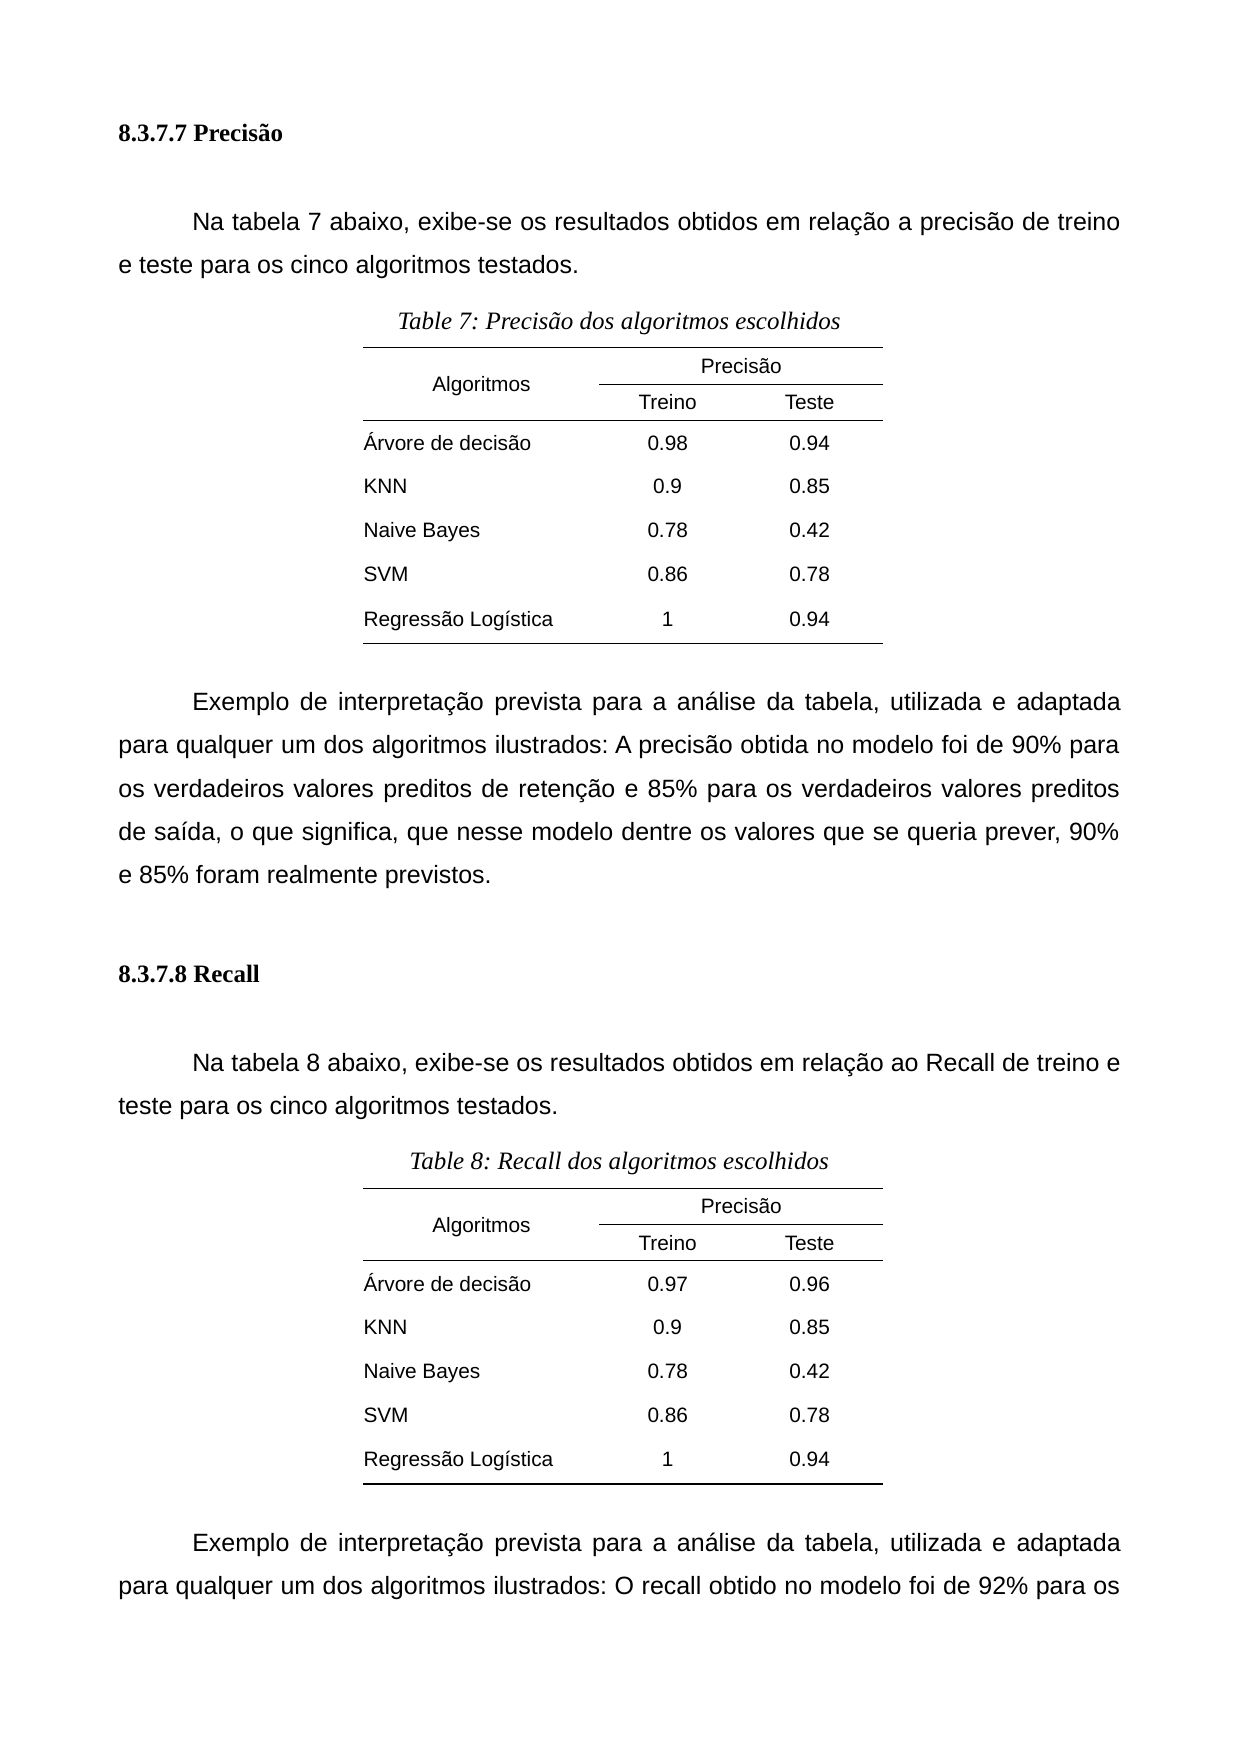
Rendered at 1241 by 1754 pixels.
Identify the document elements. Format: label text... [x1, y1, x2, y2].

table_header Precisão [599, 1189, 883, 1224]
text Exemplo de interpretação prevista para a análise da tabela, utilizada e adaptada para qualquer um dos algoritmos ilustrados: O recall obtido no modelo foi de 92% para os [118, 1528, 1122, 1600]
subtitle 8.3.7.8 Recall [118, 959, 1122, 987]
table_cell Naive Bayes [363, 507, 599, 553]
table_cell 0.78 [599, 507, 736, 553]
table_cell Treino [599, 385, 736, 420]
text Table 7: Precisão dos algoritmos escolhidos [118, 306, 1122, 334]
table_cell 0.78 [599, 1347, 736, 1394]
table_cell Árvore de decisão [363, 1261, 599, 1306]
table_cell KNN [363, 465, 599, 507]
table_cell 0.42 [736, 507, 883, 553]
table_cell 0.78 [736, 554, 883, 595]
table_cell 0.94 [736, 595, 883, 643]
text Table 8: Recall dos algoritmos escolhidos [118, 1146, 1122, 1175]
table_cell 0.86 [599, 554, 736, 595]
table_cell Teste [736, 1225, 883, 1260]
table_cell 0.96 [736, 1261, 883, 1306]
text Exemplo de interpretação prevista para a análise da tabela, utilizada e adaptada para qualquer um dos algoritmos ilustrados: A precisão obtida no modelo foi de 90% para os verdadeiros valores preditos de retenção e 85% para os verdadeiros valores preditos de saída, o que significa, que nesse modelo dentre os valores que se queria prever, 90% e 85% foram realmente previstos. [118, 687, 1122, 889]
table_cell Regressão Logística [363, 1435, 599, 1483]
table_cell Regressão Logística [363, 595, 599, 643]
table_cell SVM [363, 1394, 599, 1435]
table_header Algoritmos [363, 348, 599, 420]
text Na tabela 7 abaixo, exibe-se os resultados obtidos em relação a precisão de treino e teste para os cinco algoritmos testados. [118, 207, 1122, 279]
table_cell 0.94 [736, 421, 883, 465]
table_cell Naive Bayes [363, 1347, 599, 1394]
table_header Algoritmos [363, 1189, 599, 1260]
table_cell Treino [599, 1225, 736, 1260]
table_cell 0.85 [736, 465, 883, 507]
table_cell 0.9 [599, 465, 736, 507]
table_cell Teste [736, 385, 883, 420]
table_cell 0.78 [736, 1394, 883, 1435]
table_cell SVM [363, 554, 599, 595]
text Na tabela 8 abaixo, exibe-se os resultados obtidos em relação ao Recall de treino e teste para os cinco algoritmos testados. [118, 1047, 1122, 1119]
table_cell KNN [363, 1306, 599, 1347]
table_cell 0.86 [599, 1394, 736, 1435]
table_cell 0.85 [736, 1306, 883, 1347]
table_cell 1 [599, 1435, 736, 1483]
table_cell 1 [599, 595, 736, 643]
table_cell Árvore de decisão [363, 421, 599, 465]
subtitle 8.3.7.7 Precisão [118, 118, 1122, 147]
table_cell 0.94 [736, 1435, 883, 1483]
table_header Precisão [599, 348, 883, 383]
table_cell 0.97 [599, 1261, 736, 1306]
table_cell 0.42 [736, 1347, 883, 1394]
table_cell 0.98 [599, 421, 736, 465]
table_cell 0.9 [599, 1306, 736, 1347]
